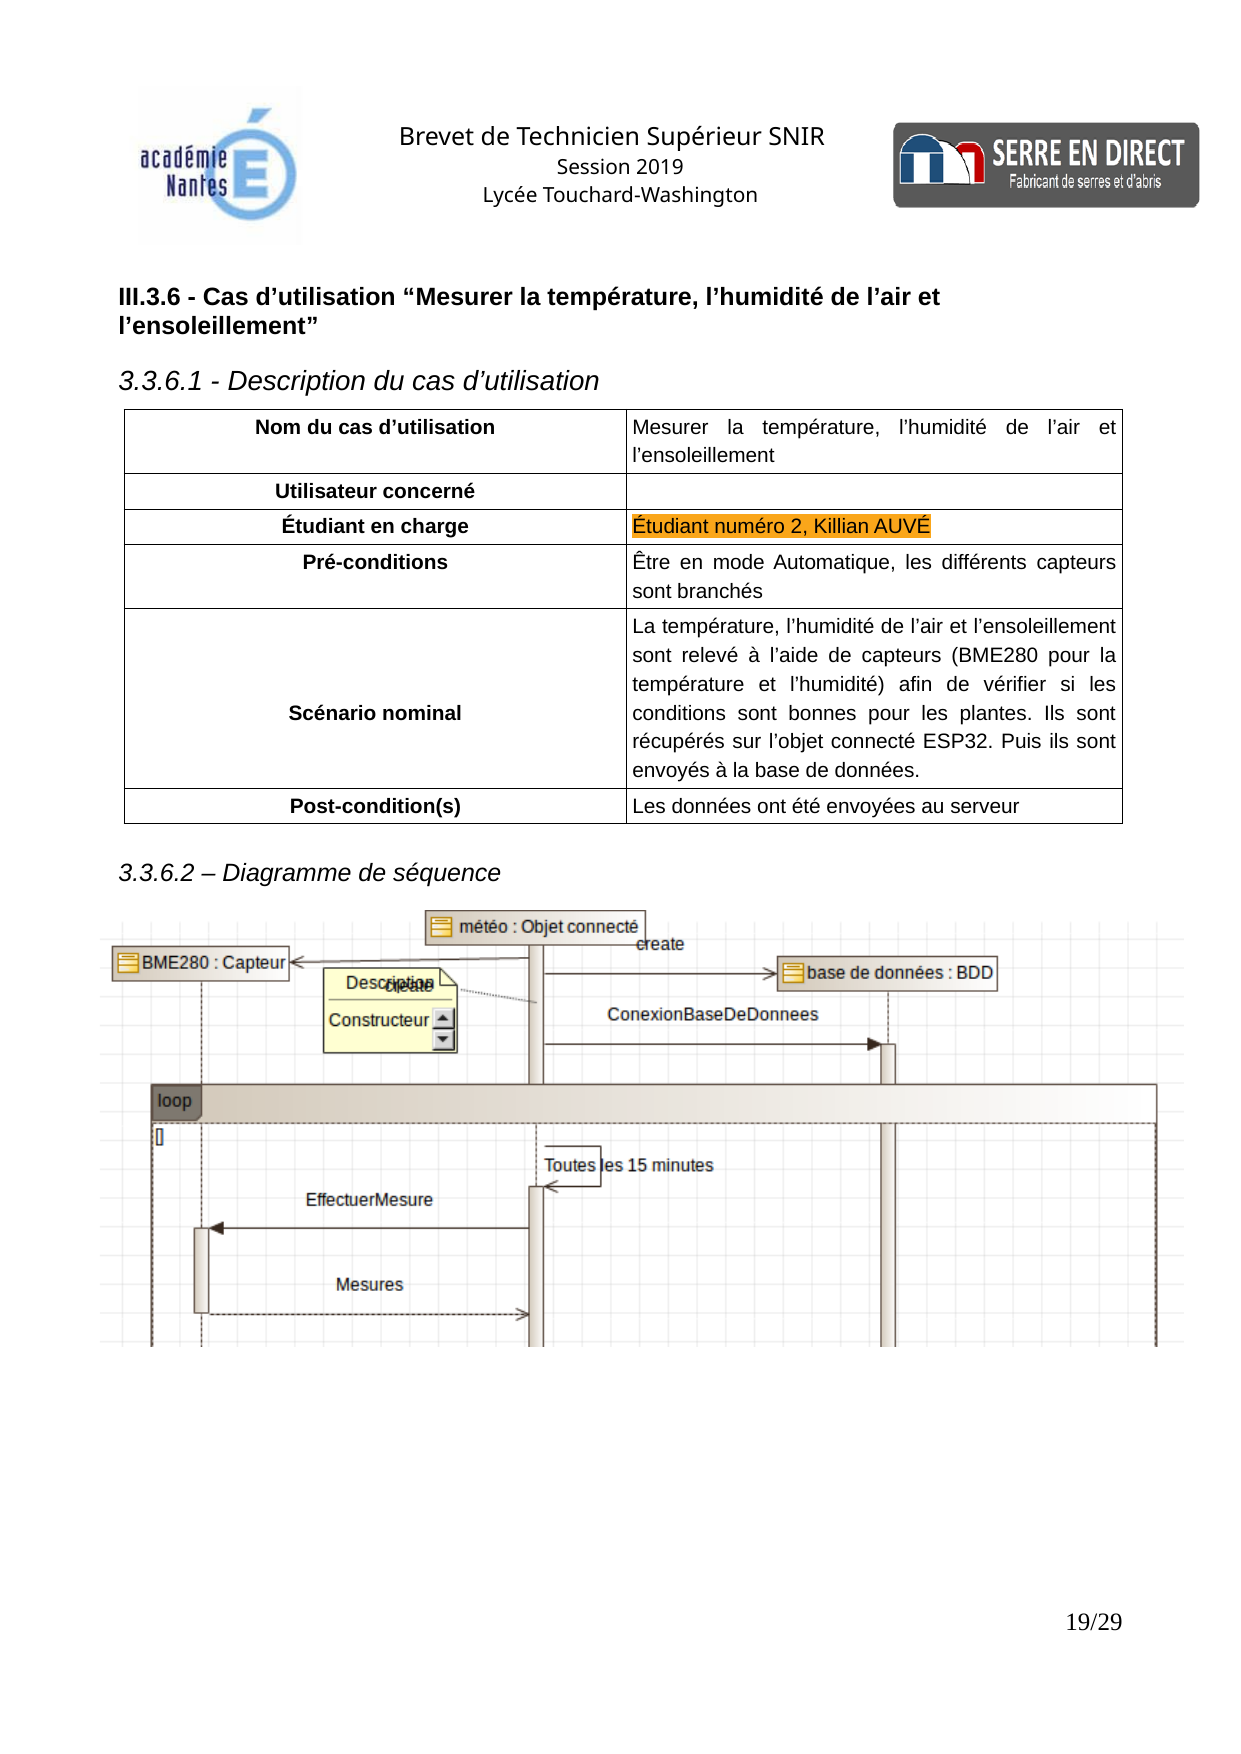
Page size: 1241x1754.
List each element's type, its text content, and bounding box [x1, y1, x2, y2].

table_cell [627, 474, 1122, 508]
table_header Nom du cas d’utilisation [125, 410, 626, 473]
table_cell Utilisateur concerné [125, 474, 626, 508]
table_header Mesurer la température, l’humidité de l’air et l’ensoleillement [627, 410, 1122, 473]
picture [99, 910, 1184, 1347]
table_cell Étudiant en charge [125, 510, 626, 544]
table_cell Les données ont été envoyées au serveur [627, 789, 1122, 823]
table_cell Pré-conditions [125, 545, 626, 608]
picture [113, 86, 322, 248]
subtitle III.3.6 - Cas d’utilisation “Mesurer la température, l’humidité de l’air et l’ensoleillement” [118, 282, 1122, 339]
subtitle 3.3.6.1 - Description du cas d’utilisation [118, 364, 1122, 396]
table_cell Scénario nominal [125, 609, 626, 788]
table_cell Étudiant numéro 2, Killian AUVÉ [627, 510, 1122, 544]
picture [888, 120, 1203, 212]
table_cell Être en mode Automatique, les différents capteurs sont branchés [627, 545, 1122, 608]
subtitle 3.3.6.2 – Diagramme de séquence [118, 858, 1122, 886]
table_cell La température, l’humidité de l’air et l’ensoleillement sont relevé à l’aide de capteurs (BME280 pour la température et l’humidité) afin de vérifier si les conditions sont bonnes pour les plantes. Ils sont récupérés sur l’objet connecté ESP32. Puis ils sont envoyés à la base de données. [627, 609, 1122, 788]
table_cell Post-condition(s) [125, 789, 626, 823]
